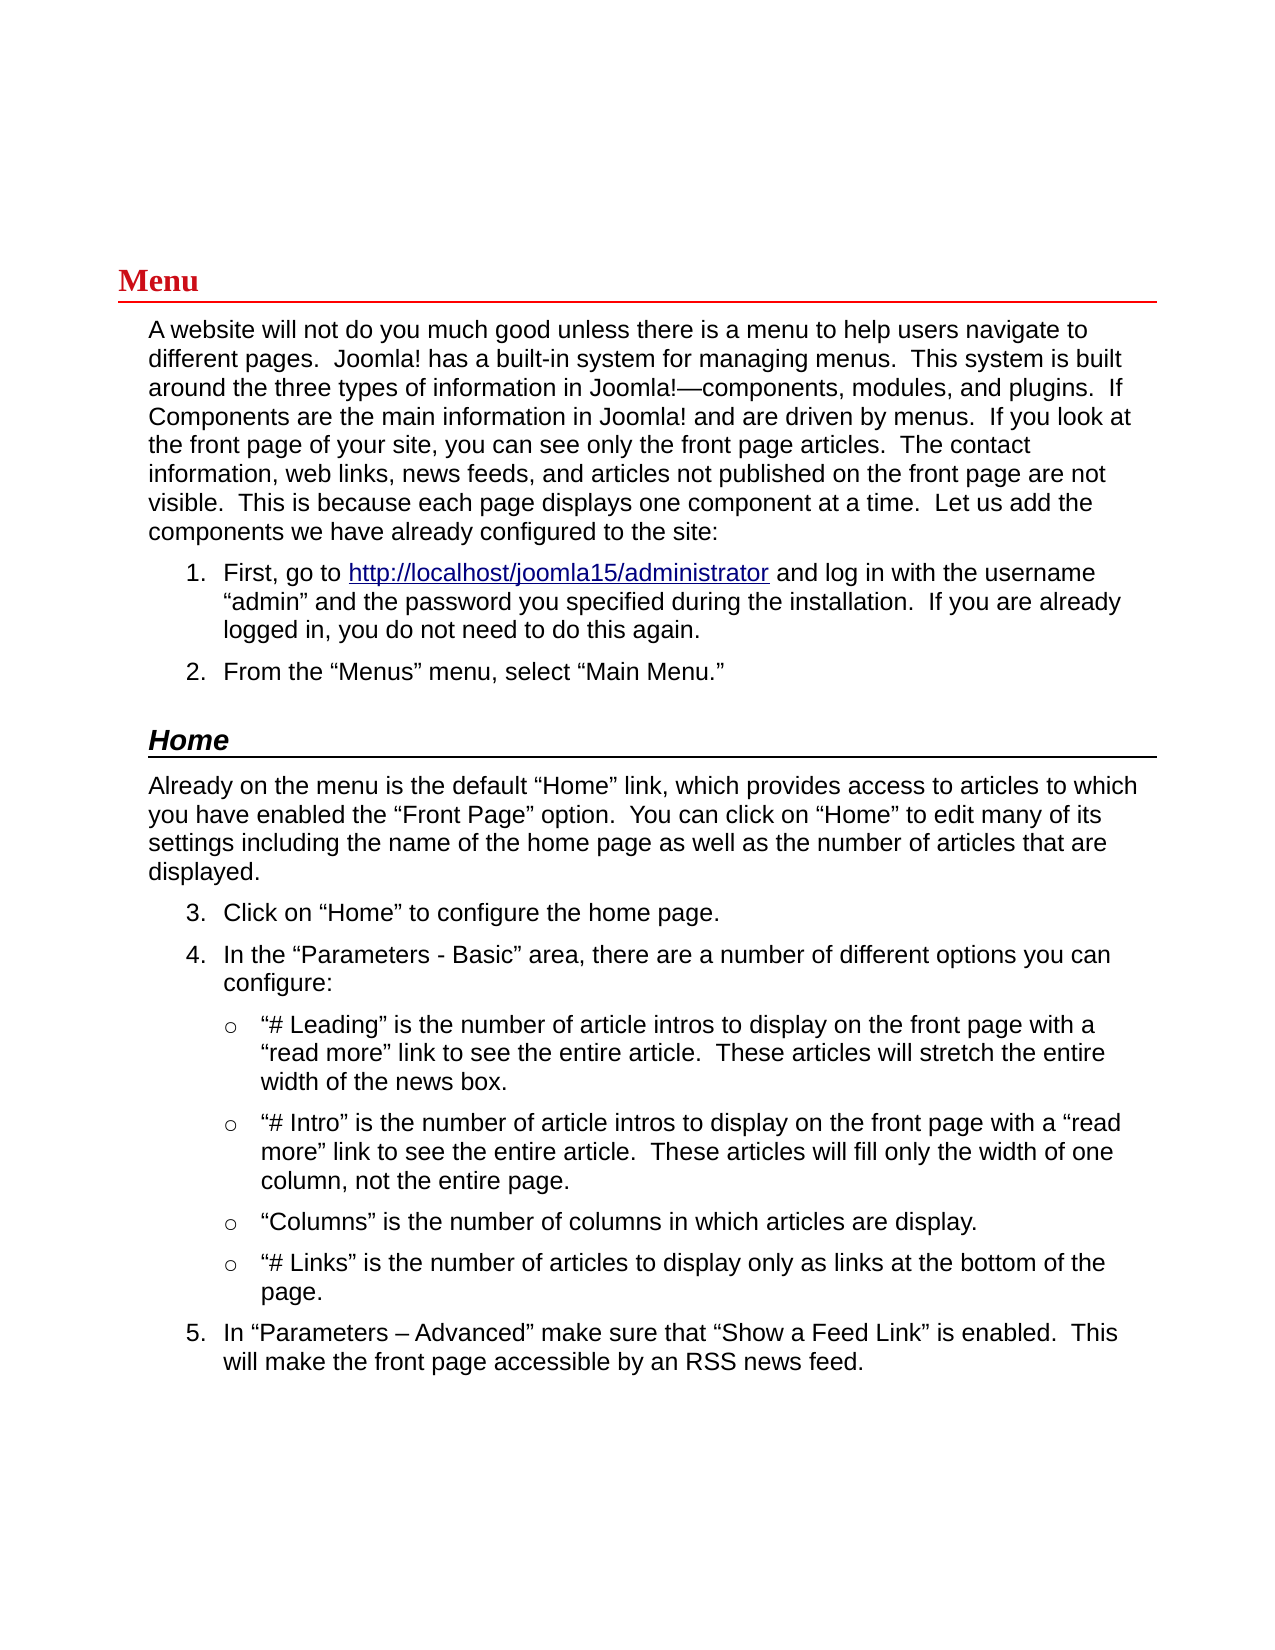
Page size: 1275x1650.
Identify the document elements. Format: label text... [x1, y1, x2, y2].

text A website will not do you much good unless there is a menu to help users navigate to different pages. Joomla! has a built-in system for managing menus. This system is built around the three types of information in Joomla!—components, modules, and plugins. If Components are the main information in Joomla! and are driven by menus. If you look at the front page of your site, you can see only the front page articles. The contact information, web links, news feeds, and articles not published on the front page are not visible. This is because each page displays one component at a time. Let us add the components we have already configured to the site: [148, 315, 1157, 545]
text Already on the menu is the default “Home” link, which provides access to articles to which you have enabled the “Front Page” option. You can click on “Home” to edit many of its settings including the name of the home page as well as the number of articles that are displayed. [148, 771, 1157, 886]
list “# Intro” is the number of article intros to display on the front page with a “read more” link to see the entire article. These articles will fill only the width of one column, not the entire page. [223, 1108, 1157, 1195]
subtitle Menu [118, 262, 1157, 301]
list “# Links” is the number of articles to display only as links at the bottom of the page. [223, 1248, 1157, 1306]
list In the “Parameters - Basic” area, there are a number of different options you can configure: [186, 940, 1157, 997]
list Click on “Home” to configure the home page. [186, 898, 1157, 927]
subtitle Home [148, 723, 1157, 756]
list “# Leading” is the number of article intros to display on the front page with a “read more” link to see the entire article. These articles will stretch the entire width of the news box. [223, 1010, 1157, 1096]
list In “Parameters – Advanced” make sure that “Show a Feed Link” is enabled. This will make the front page accessible by an RSS news feed. [186, 1318, 1157, 1376]
list First, go to http://localhost/joomla15/administrator and log in with the username “admin” and the password you specified during the installation. If you are already logged in, you do not need to do this again. [186, 558, 1157, 644]
list From the “Menus” menu, select “Main Menu.” [186, 657, 1157, 685]
list “Columns” is the number of columns in which articles are display. [223, 1207, 1157, 1236]
